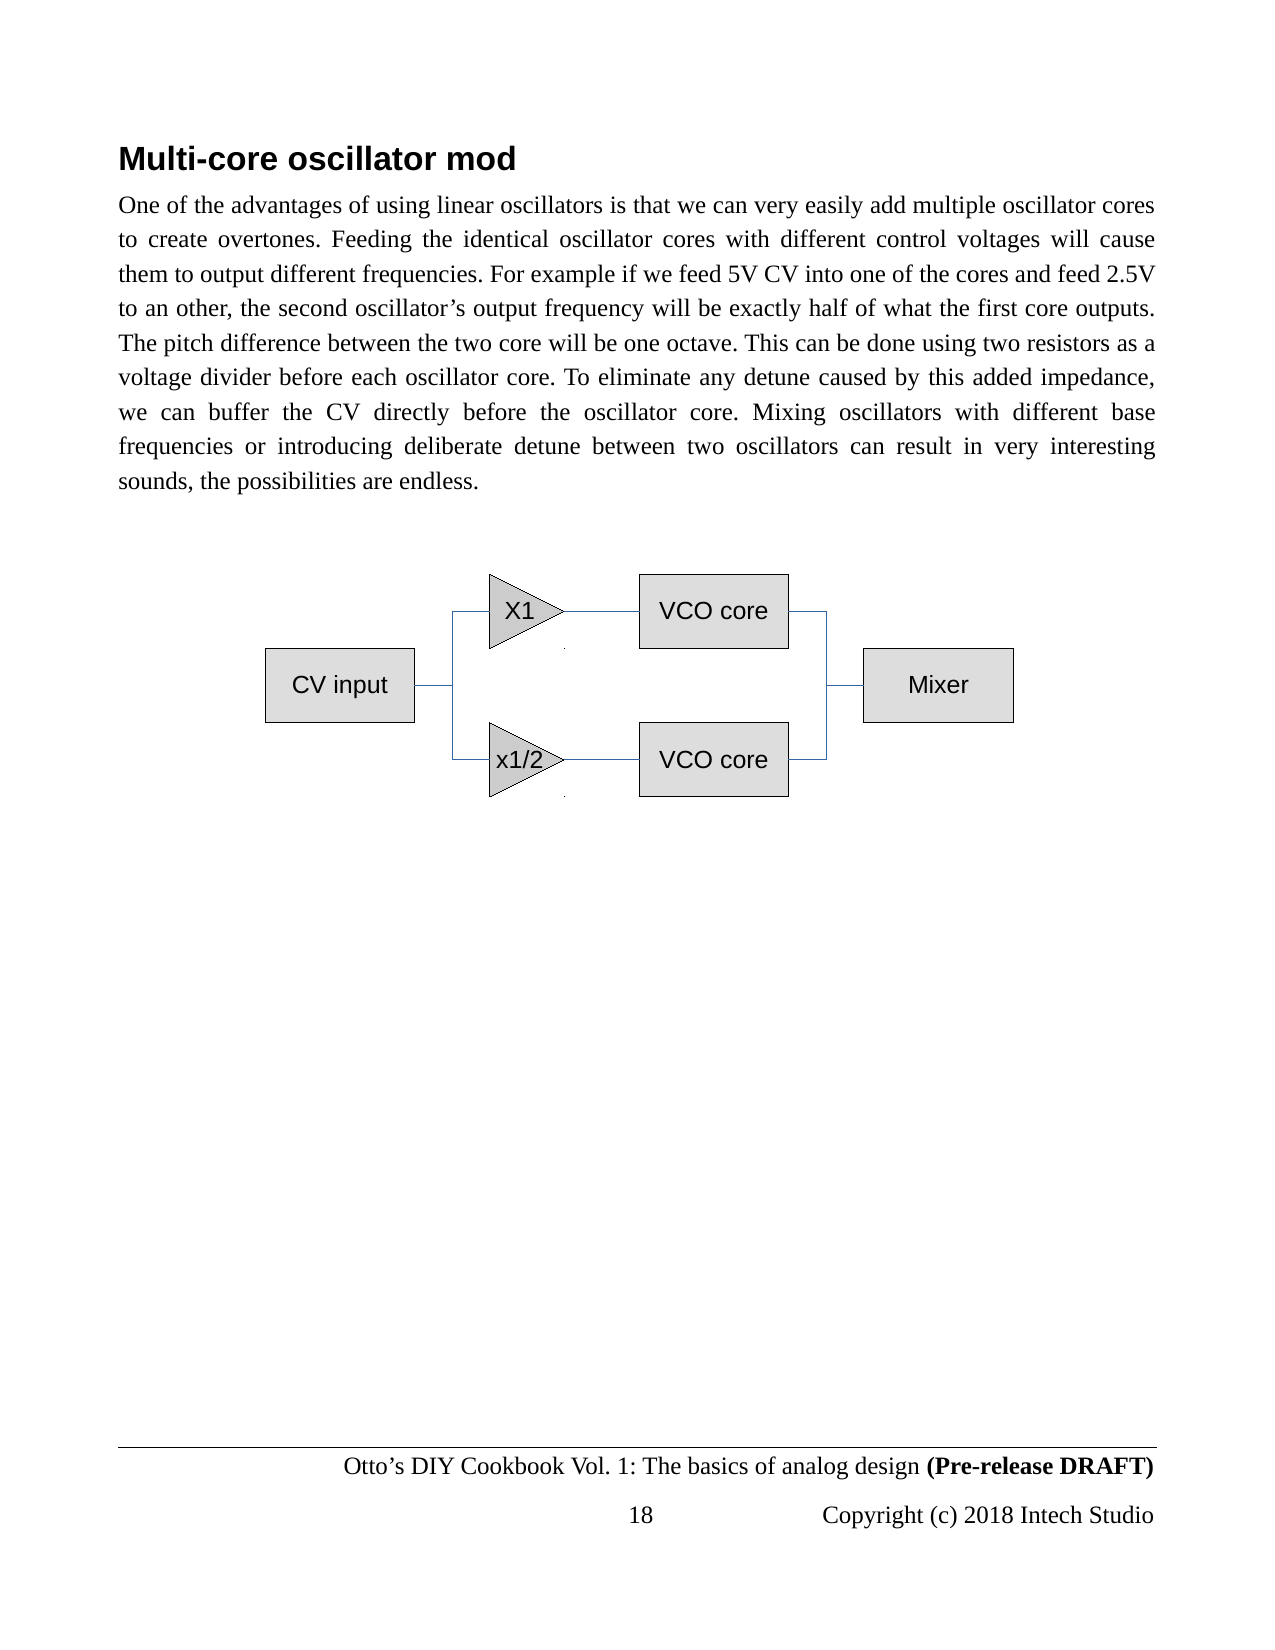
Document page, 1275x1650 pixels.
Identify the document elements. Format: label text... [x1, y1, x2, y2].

text One of the advantages of using linear oscillators is that we can very easily add multiple oscillator cores to create overtones. Feeding the identical oscillator cores with different control voltages will cause them to output different frequencies. For example if we feed 5V CV into one of the cores and feed 2.5V to an other, the second oscillator’s output frequency will be exactly half of what the first core outputs. The pitch difference between the two core will be one octave. This can be done using two resistors as a voltage divider before each oscillator core. To eliminate any detune caused by this added impedance, we can buffer the CV directly before the oscillator core. Mixing oscillators with different base frequencies or introducing deliberate detune between two oscillators can result in very interesting sounds, the possibilities are endless. [118, 190, 1157, 495]
subtitle Multi-core oscillator mod [118, 139, 1157, 178]
